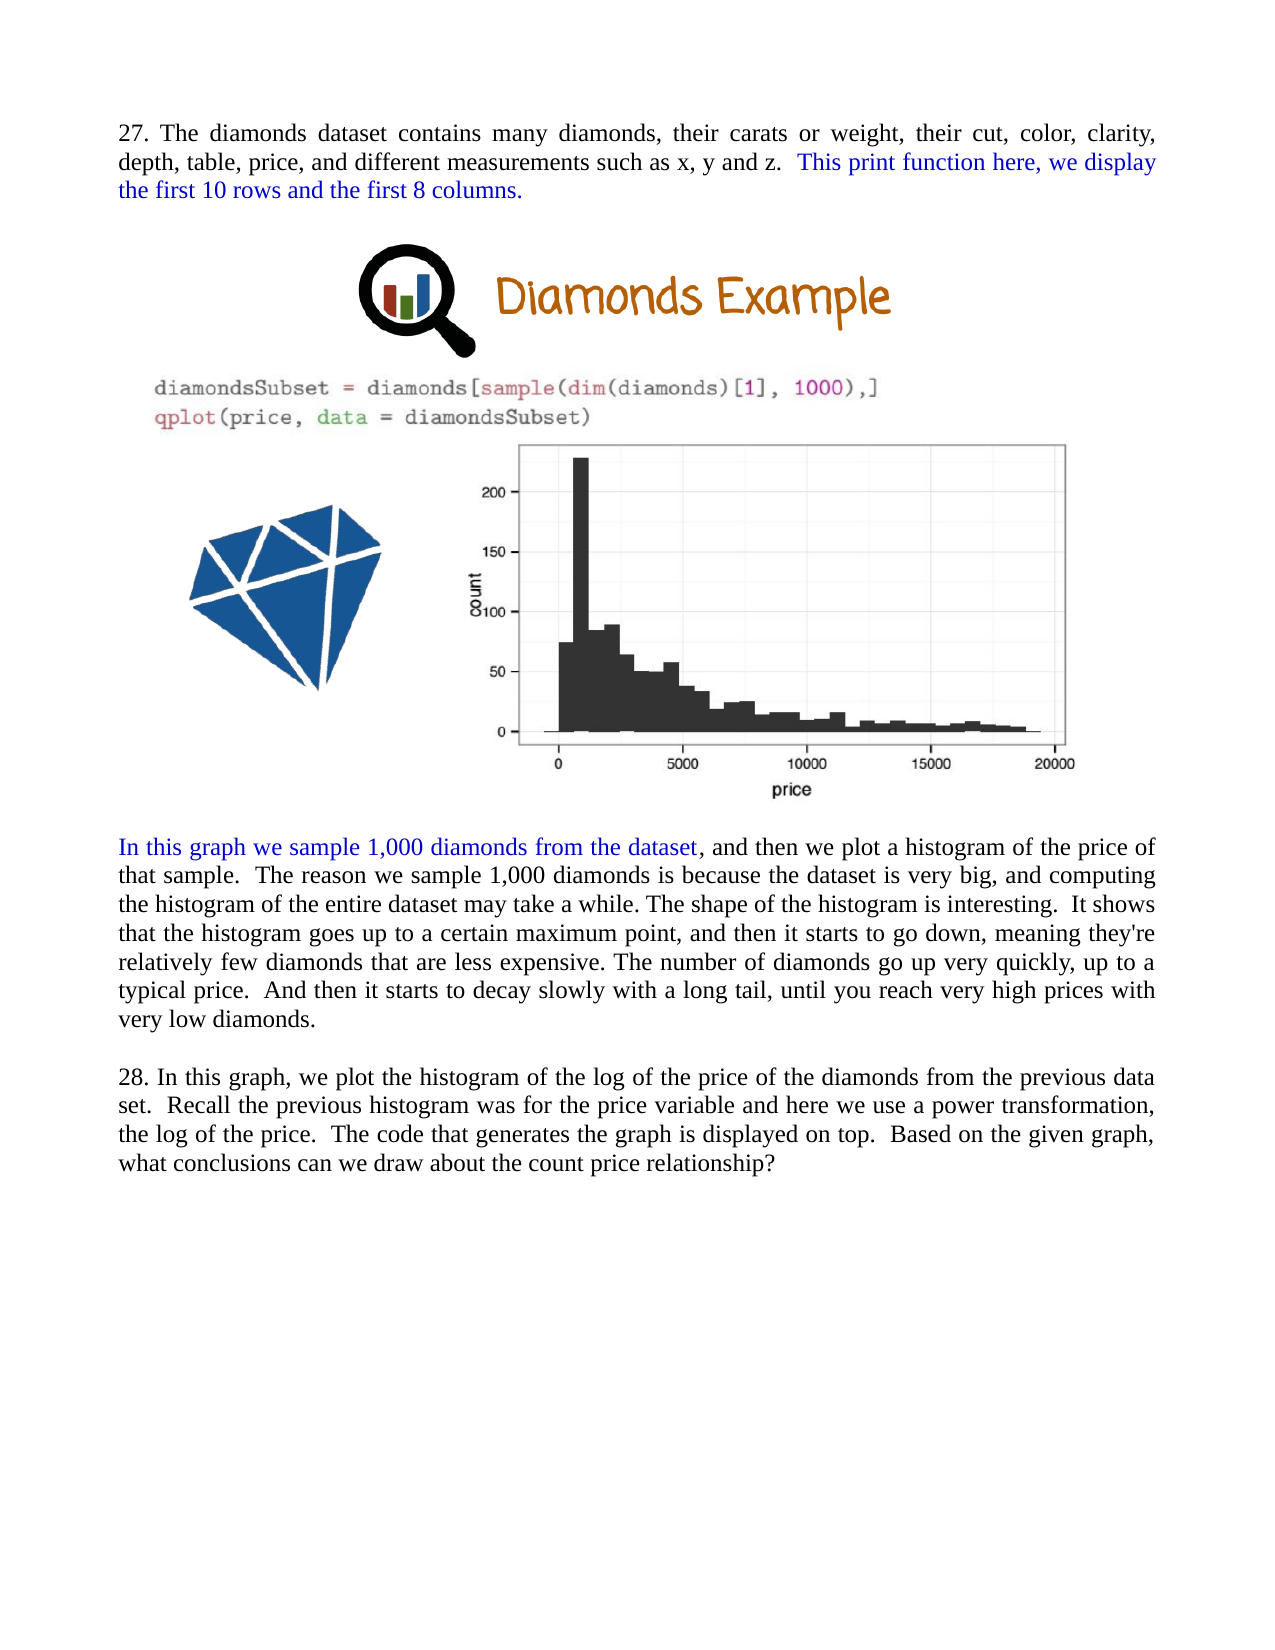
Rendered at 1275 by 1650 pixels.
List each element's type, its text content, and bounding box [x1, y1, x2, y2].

picture [118, 233, 1157, 804]
text 28. In this graph, we plot the histogram of the log of the price of the diamonds from the previous data set. Recall the previous histogram was for the price variable and here we use a power transformation, the log of the price. The code that generates the graph is displayed on top. Based on the given graph, what conclusions can we draw about the count price relationship? [118, 1062, 1157, 1177]
text 27. The diamonds dataset contains many diamonds, their carats or weight, their cut, color, clarity, depth, table, price, and different measurements such as x, y and z. This print function here, we display the first 10 rows and the first 8 columns. [118, 118, 1157, 204]
text In this graph we sample 1,000 diamonds from the dataset, and then we plot a histogram of the price of that sample. The reason we sample 1,000 diamonds is because the dataset is very big, and computing the histogram of the entire dataset may take a while. The shape of the histogram is interesting. It shows that the histogram goes up to a certain maximum point, and then it starts to go down, meaning they're relatively few diamonds that are less expensive. The number of diamonds go up very quickly, up to a typical price. And then it starts to decay slowly with a long tail, until you reach very high prices with very low diamonds. [118, 832, 1157, 1033]
